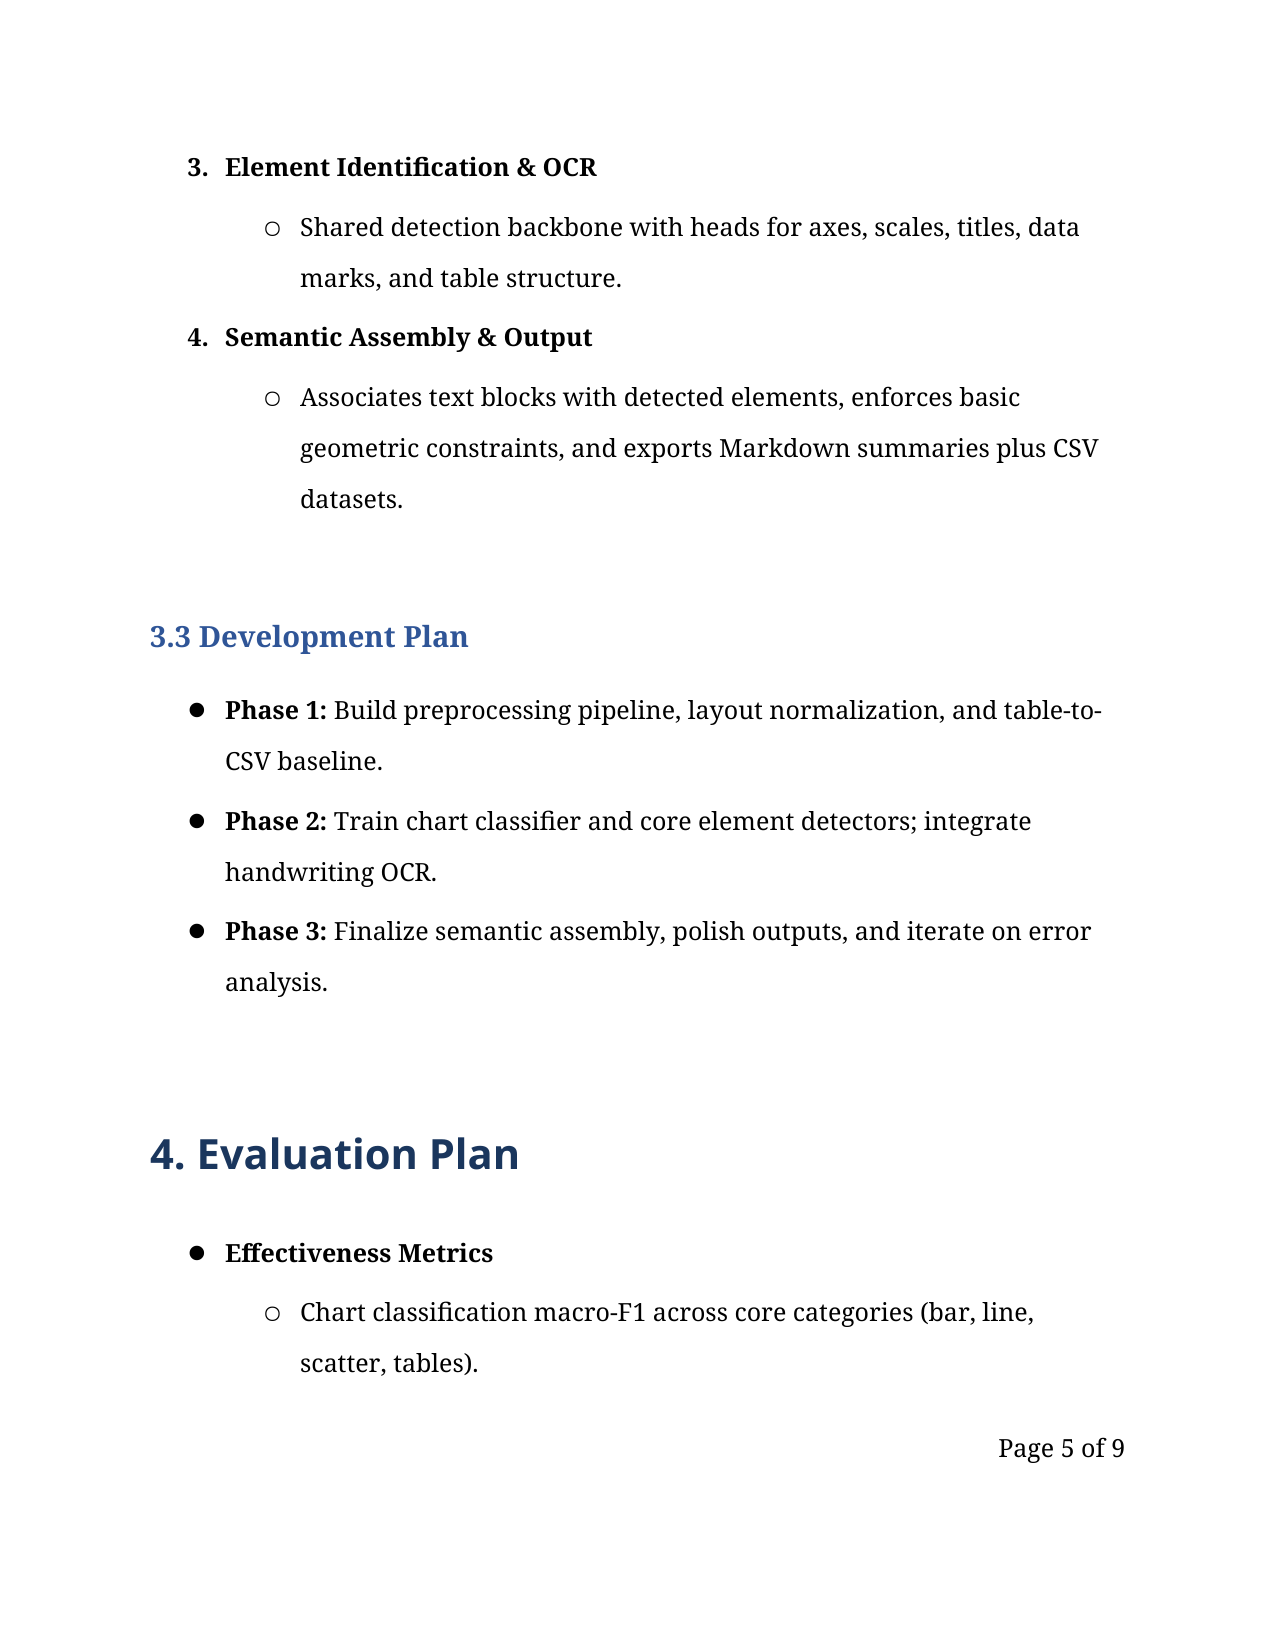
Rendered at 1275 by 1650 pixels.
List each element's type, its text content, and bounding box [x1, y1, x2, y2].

list Phase 3: Finalize semantic assembly, polish outputs, and iterate on error analysis. [187, 914, 1125, 999]
list Shared detection backbone with heads for axes, scales, titles, data marks, and table structure. [262, 209, 1125, 294]
list Associates text blocks with detected elements, enforces basic geometric constraints, and exports Markdown summaries plus CSV datasets. [262, 379, 1125, 515]
list Phase 2: Train chart classifier and core element detectors; integrate handwriting OCR. [187, 803, 1125, 888]
list Chart classification macro-F1 across core categories (bar, line, scatter, tables). [262, 1294, 1125, 1380]
list Semantic Assembly & Output [187, 320, 1125, 354]
subtitle 4. Evaluation Plan [150, 1125, 1125, 1182]
list Phase 1: Build preprocessing pipeline, layout normalization, and table-to-CSV baseline. [187, 693, 1125, 778]
list Effectiveness Metrics [187, 1235, 1125, 1269]
subtitle 3.3 Development Plan [150, 617, 1125, 656]
list Element Identification & OCR [187, 150, 1125, 184]
